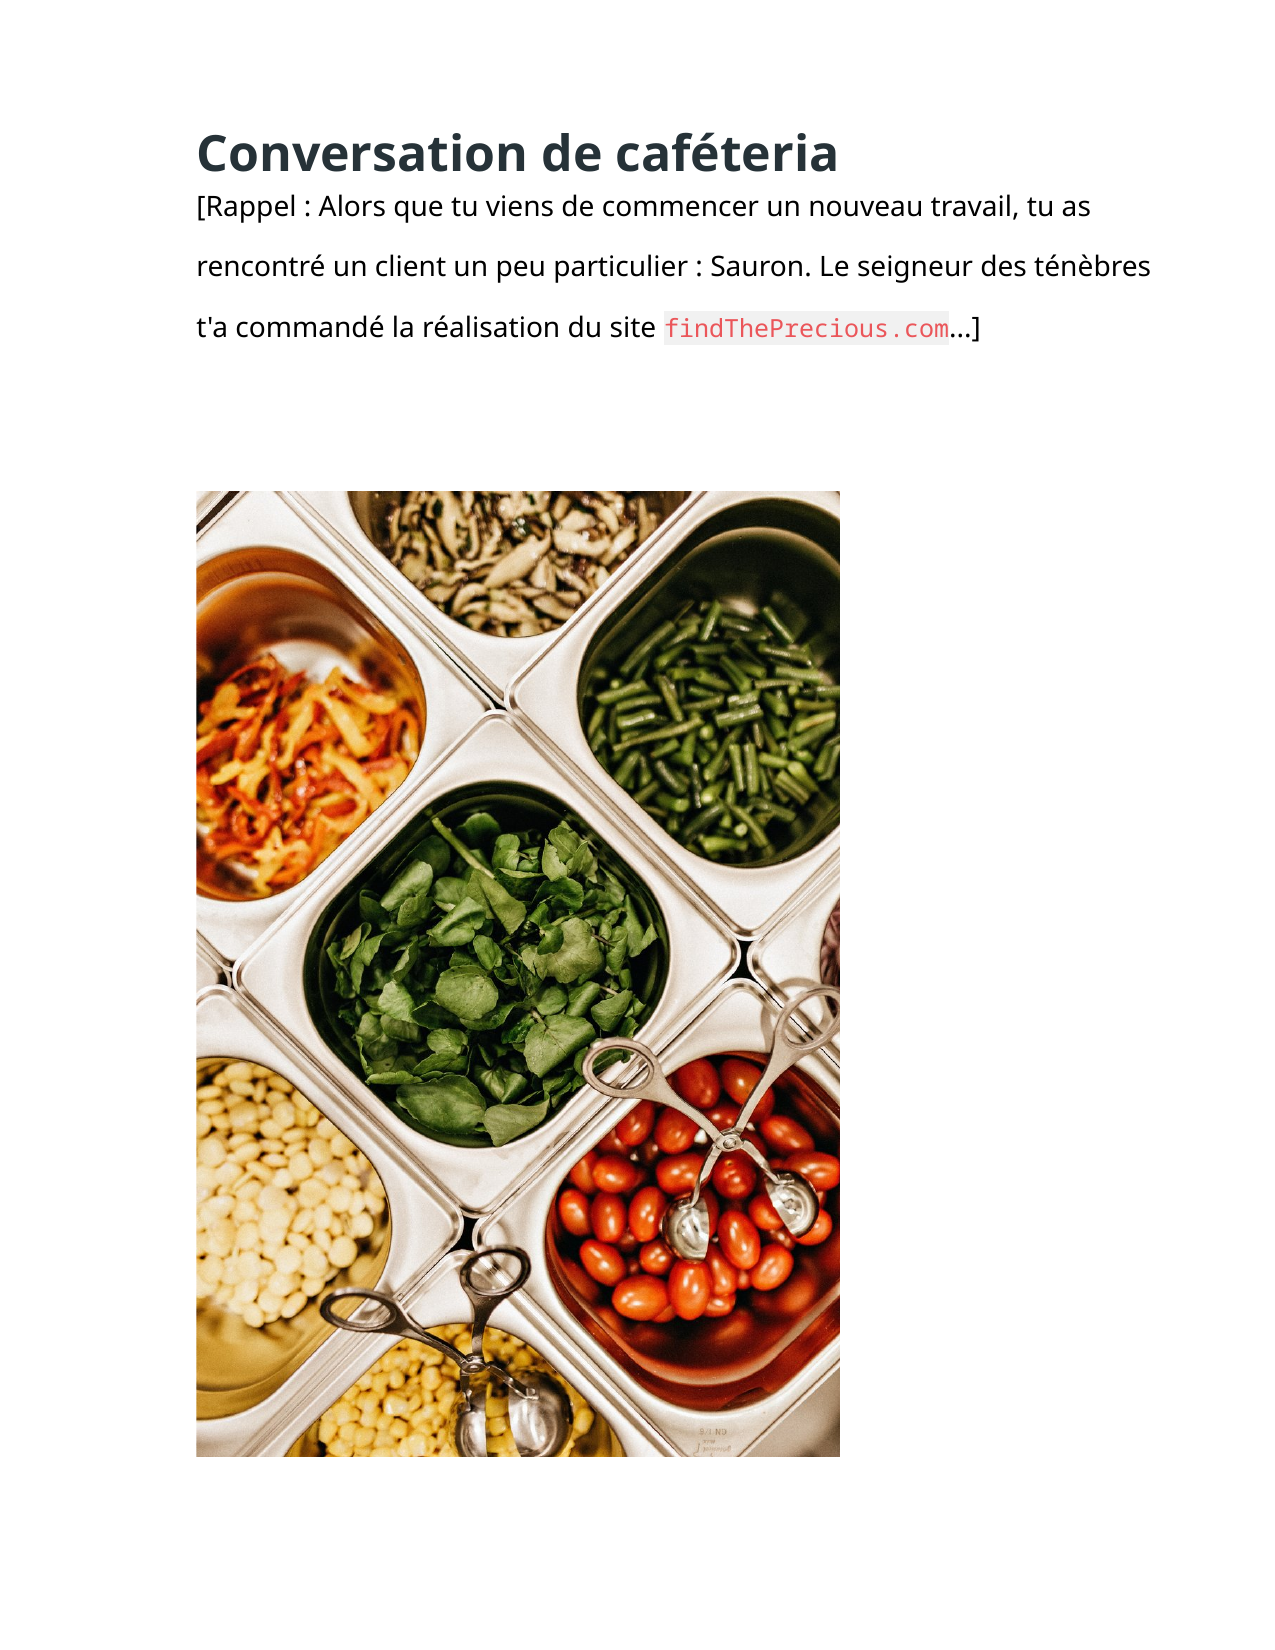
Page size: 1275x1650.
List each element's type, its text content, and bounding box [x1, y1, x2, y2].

text [Rappel : Alors que tu viens de commencer un nouveau travail, tu as rencontré un client un peu particulier : Sauron. Le seigneur des ténèbres t'a commandé la réalisation du site findThePrecious.com...] [196, 186, 1157, 346]
subtitle Conversation de caféteria [196, 118, 1157, 186]
picture [196, 491, 840, 1457]
